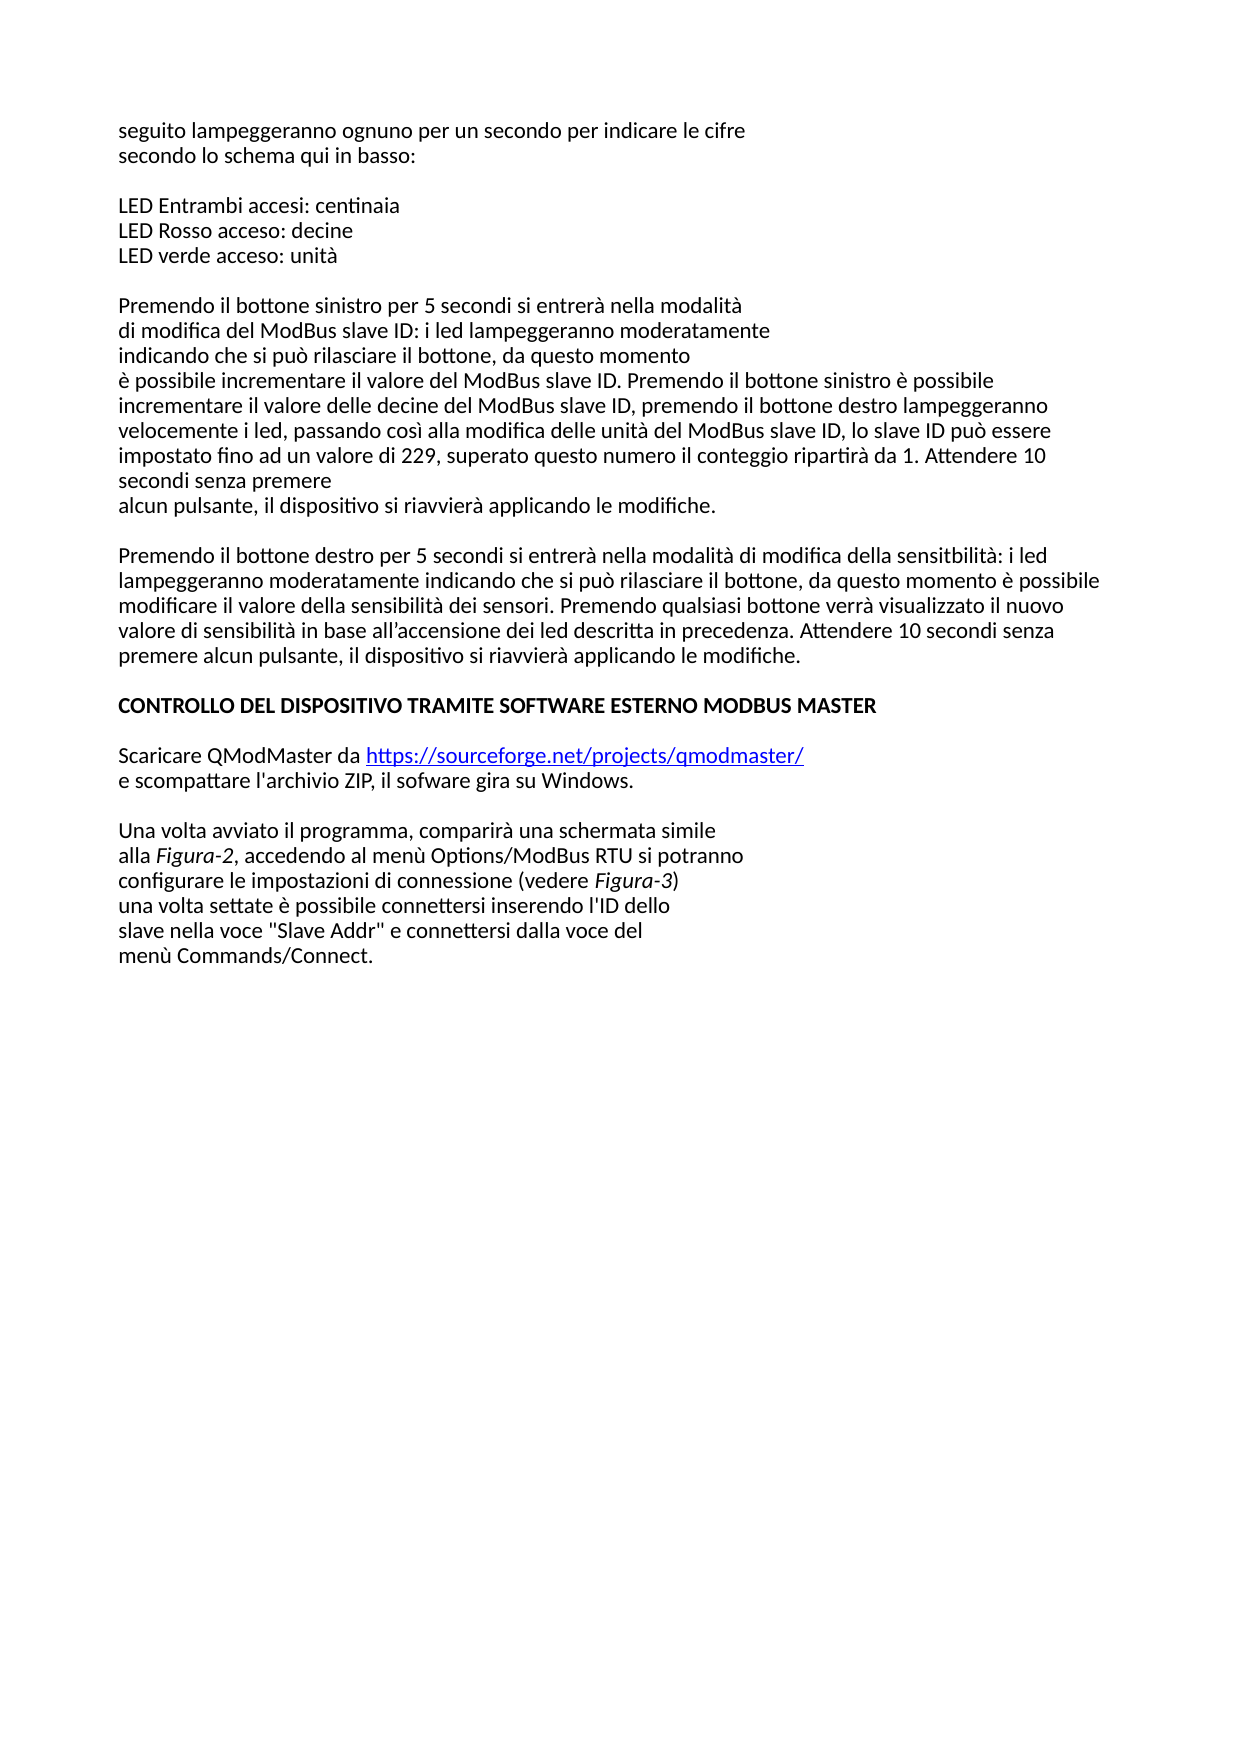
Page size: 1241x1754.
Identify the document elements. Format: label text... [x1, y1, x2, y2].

text secondo lo schema qui in basso: [118, 143, 1122, 168]
text LED Entrambi accesi: centinaia [118, 193, 1122, 218]
text indicando che si può rilasciare il bottone, da questo momento [118, 343, 1122, 368]
text alla Figura-2, accedendo al menù Options/ModBus RTU si potranno [118, 843, 1122, 868]
text una volta settate è possibile connettersi inserendo l'ID dello [118, 893, 1122, 918]
text seguito lampeggeranno ognuno per un secondo per indicare le cifre [118, 118, 1122, 143]
text configurare le impostazioni di connessione (vedere Figura-3) [118, 868, 1122, 893]
text CONTROLLO DEL DISPOSITIVO TRAMITE SOFTWARE ESTERNO MODBUS MASTER [118, 693, 1122, 718]
text Una volta avviato il programma, comparirà una schermata simile [118, 818, 1122, 843]
text Premendo il bottone destro per 5 secondi si entrerà nella modalità di modifica della sensitbilità: i led lampeggeranno moderatamente indicando che si può rilasciare il bottone, da questo momento è possibile modificare il valore della sensibilità dei sensori. Premendo qualsiasi bottone verrà visualizzato il nuovo valore di sensibilità in base all’accensione dei led descritta in precedenza. Attendere 10 secondi senza premere alcun pulsante, il dispositivo si riavvierà applicando le modifiche. [118, 543, 1122, 668]
text e scompattare l'archivio ZIP, il sofware gira su Windows. [118, 768, 1122, 793]
text alcun pulsante, il dispositivo si riavvierà applicando le modifiche. [118, 493, 1122, 518]
text LED verde acceso: unità [118, 243, 1122, 268]
text di modifica del ModBus slave ID: i led lampeggeranno moderatamente [118, 318, 1122, 343]
text Premendo il bottone sinistro per 5 secondi si entrerà nella modalità [118, 293, 1122, 318]
text Scaricare QModMaster da https://sourceforge.net/projects/qmodmaster/ [118, 743, 1122, 768]
text è possibile incrementare il valore del ModBus slave ID. Premendo il bottone sinistro è possibile incrementare il valore delle decine del ModBus slave ID, premendo il bottone destro lampeggeranno velocemente i led, passando così alla modifica delle unità del ModBus slave ID, lo slave ID può essere impostato fino ad un valore di 229, superato questo numero il conteggio ripartirà da 1. Attendere 10 secondi senza premere [118, 368, 1122, 493]
text slave nella voce "Slave Addr" e connettersi dalla voce del [118, 918, 1122, 943]
text LED Rosso acceso: decine [118, 218, 1122, 243]
text menù Commands/Connect. [118, 943, 1122, 968]
